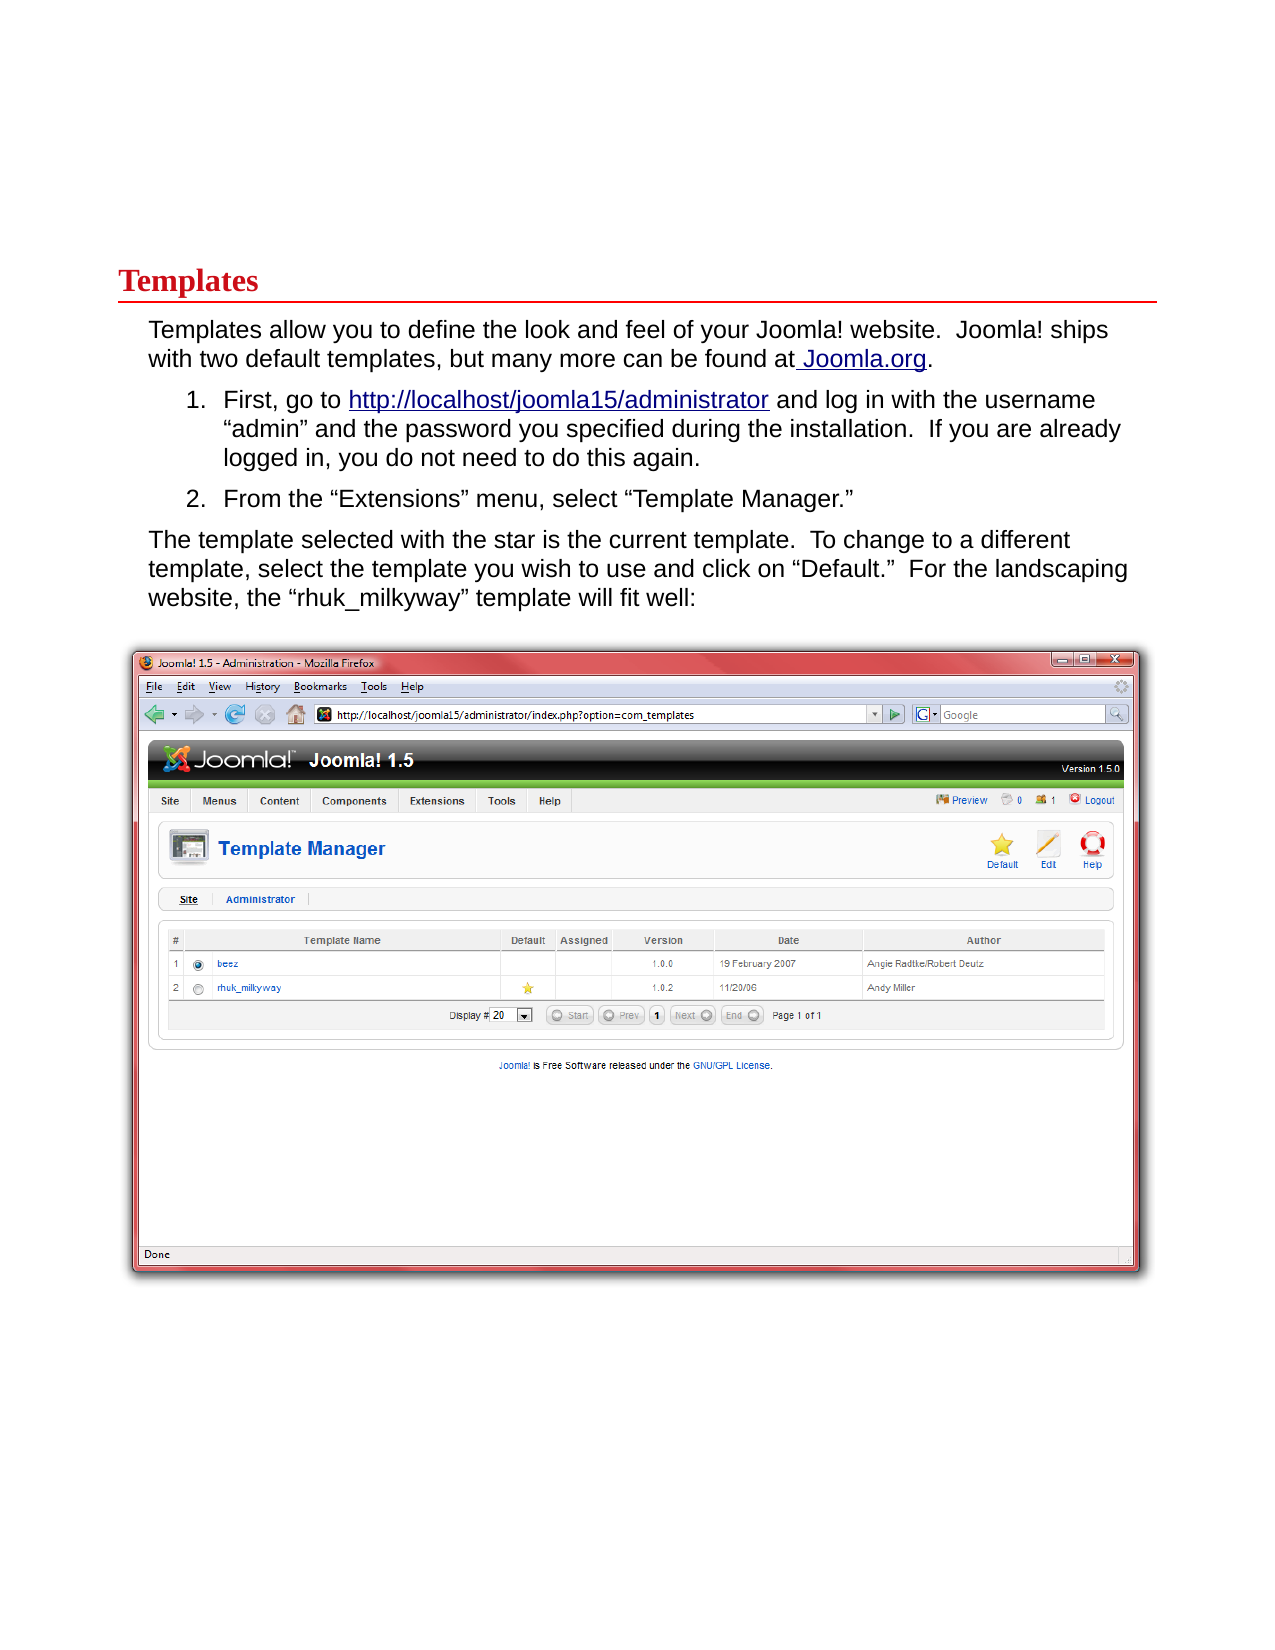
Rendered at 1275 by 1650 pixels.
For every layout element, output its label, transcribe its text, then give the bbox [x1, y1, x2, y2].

text Templates allow you to define the look and feel of your Joomla! website. Joomla! ships with two default templates, but many more can be found at Joomla.org. [148, 315, 1157, 373]
picture [119, 638, 1156, 1288]
text The template selected with the star is the current template. To change to a different template, select the template you wish to use and click on “Default.” For the landscaping website, the “rhuk_milkyway” template will fit well: [148, 525, 1157, 612]
list First, go to http://localhost/joomla15/administrator and log in with the username “admin” and the password you specified during the installation. If you are already logged in, you do not need to do this again. [186, 385, 1157, 472]
subtitle Templates [118, 262, 1157, 301]
list From the “Extensions” menu, select “Template Manager.” [186, 484, 1157, 513]
